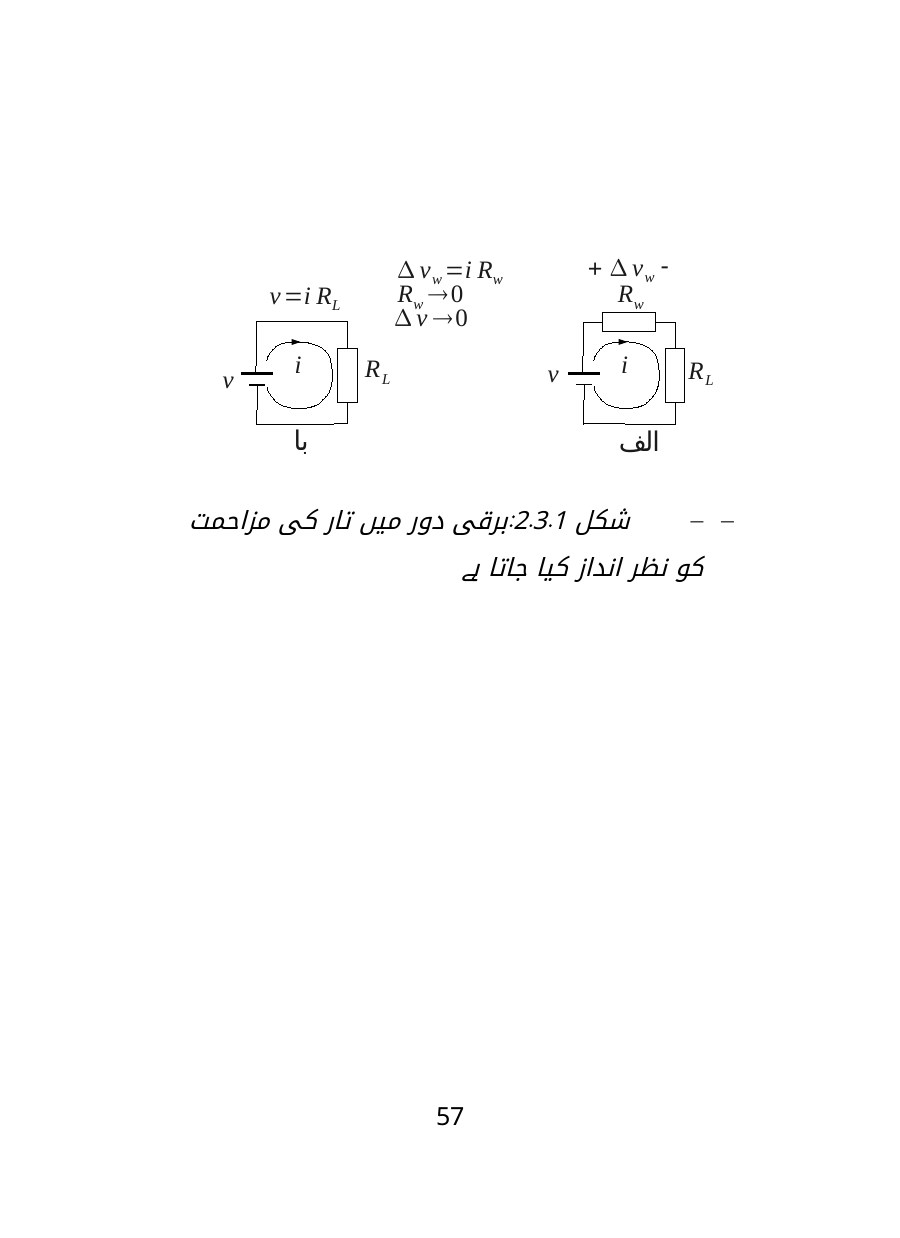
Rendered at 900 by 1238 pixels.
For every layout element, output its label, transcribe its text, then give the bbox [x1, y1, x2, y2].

list شکل 23:برقی دور میں تار کی مزاحمت کو نظر انداز کیا جاتا ہے [179, 181, 721, 592]
